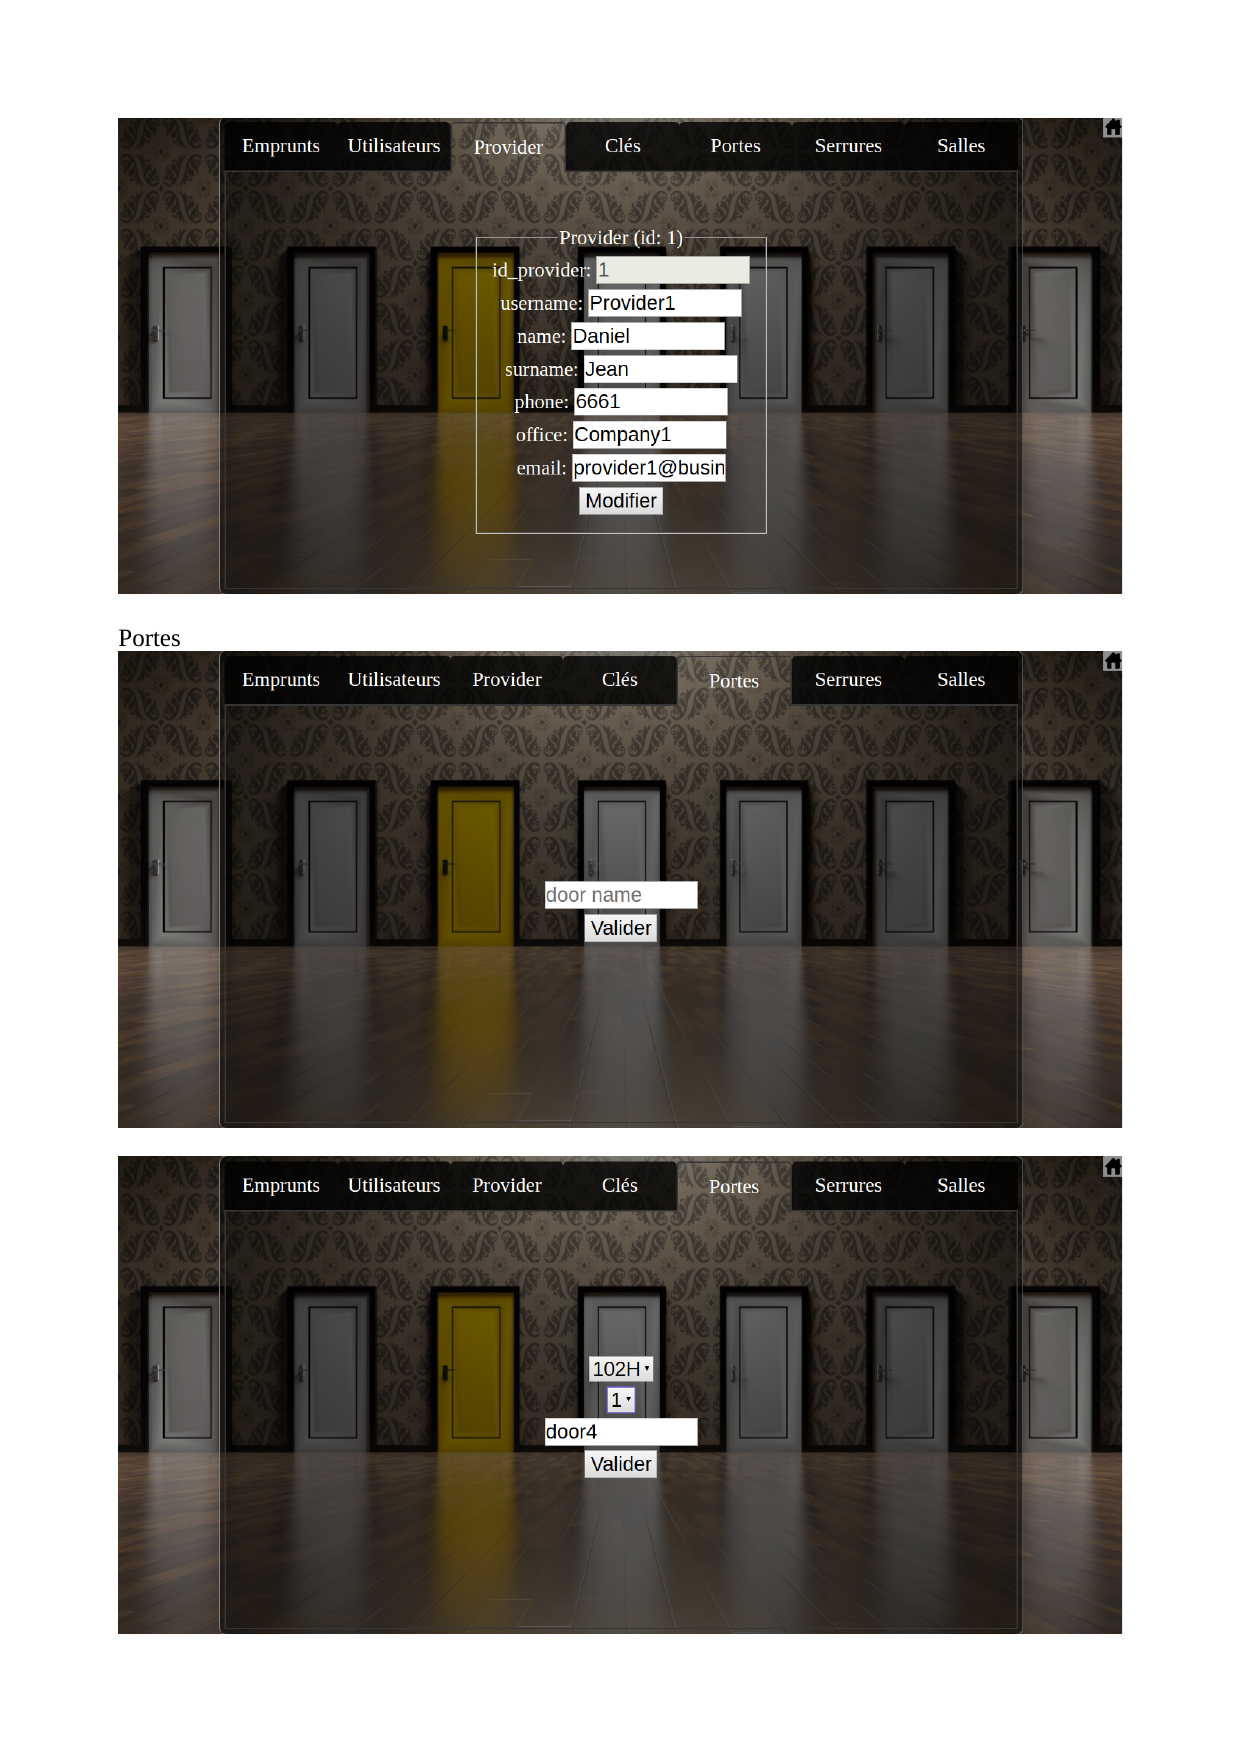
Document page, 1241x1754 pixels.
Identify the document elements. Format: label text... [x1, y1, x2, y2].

picture [118, 1156, 1123, 1634]
text Portes [118, 623, 1122, 651]
picture [118, 118, 1123, 594]
picture [118, 651, 1123, 1128]
